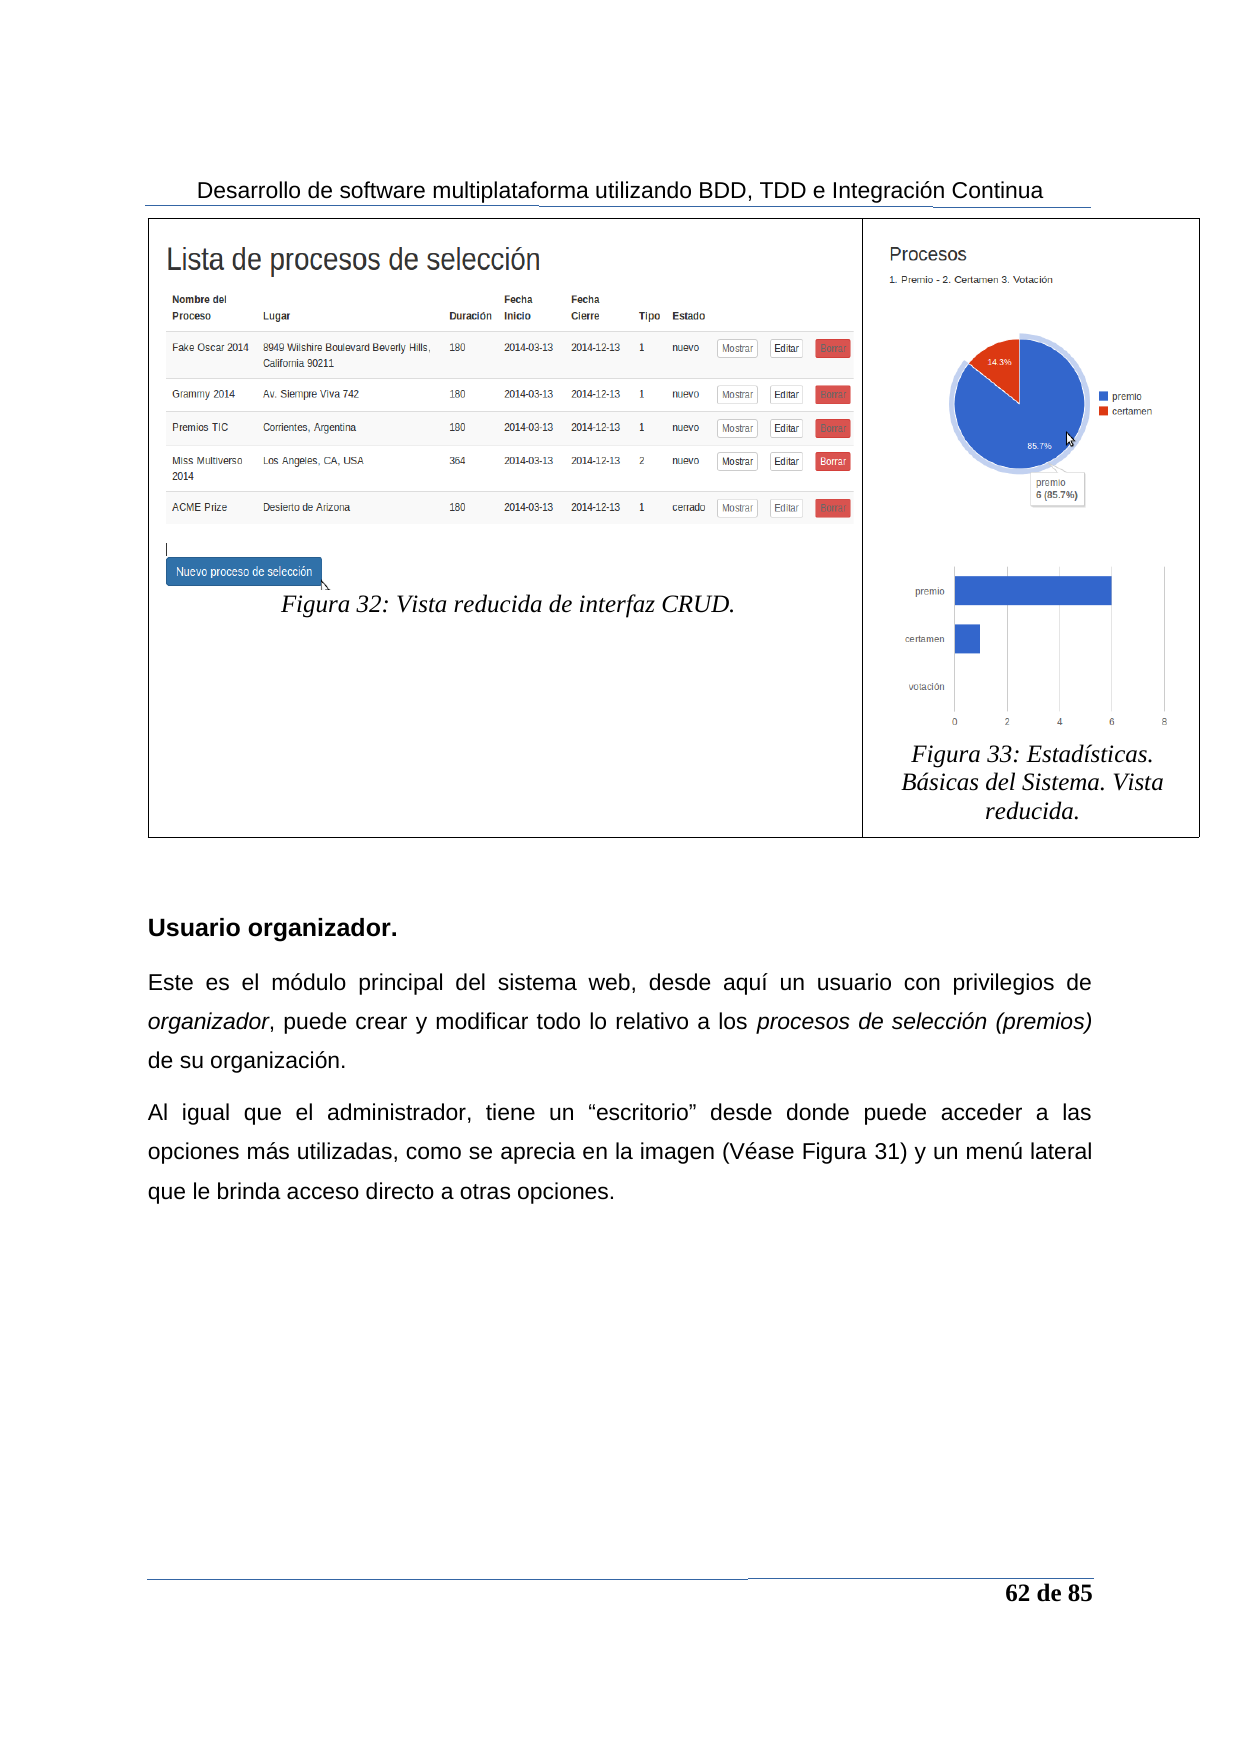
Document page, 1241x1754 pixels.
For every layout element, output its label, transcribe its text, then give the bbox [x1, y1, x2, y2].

table_header [149, 219, 862, 837]
text Este es el módulo principal del sistema web, desde aquí un usuario con privilegios de organizador, puede crear y modificar todo lo relativo a los procesos de selección (premios) de su organización. [148, 968, 1093, 1074]
subtitle Usuario organizador. [148, 913, 1093, 942]
text Al igual que el administrador, tiene un “escritorio” desde donde puede acceder a las opciones más utilizadas, como se aprecia en la imagen (Véase Figura 31) y un menú lateral que le brinda acceso directo a otras opciones. [148, 1099, 1093, 1204]
table_header [863, 219, 1199, 837]
picture [162, 242, 854, 590]
picture [877, 242, 1188, 739]
